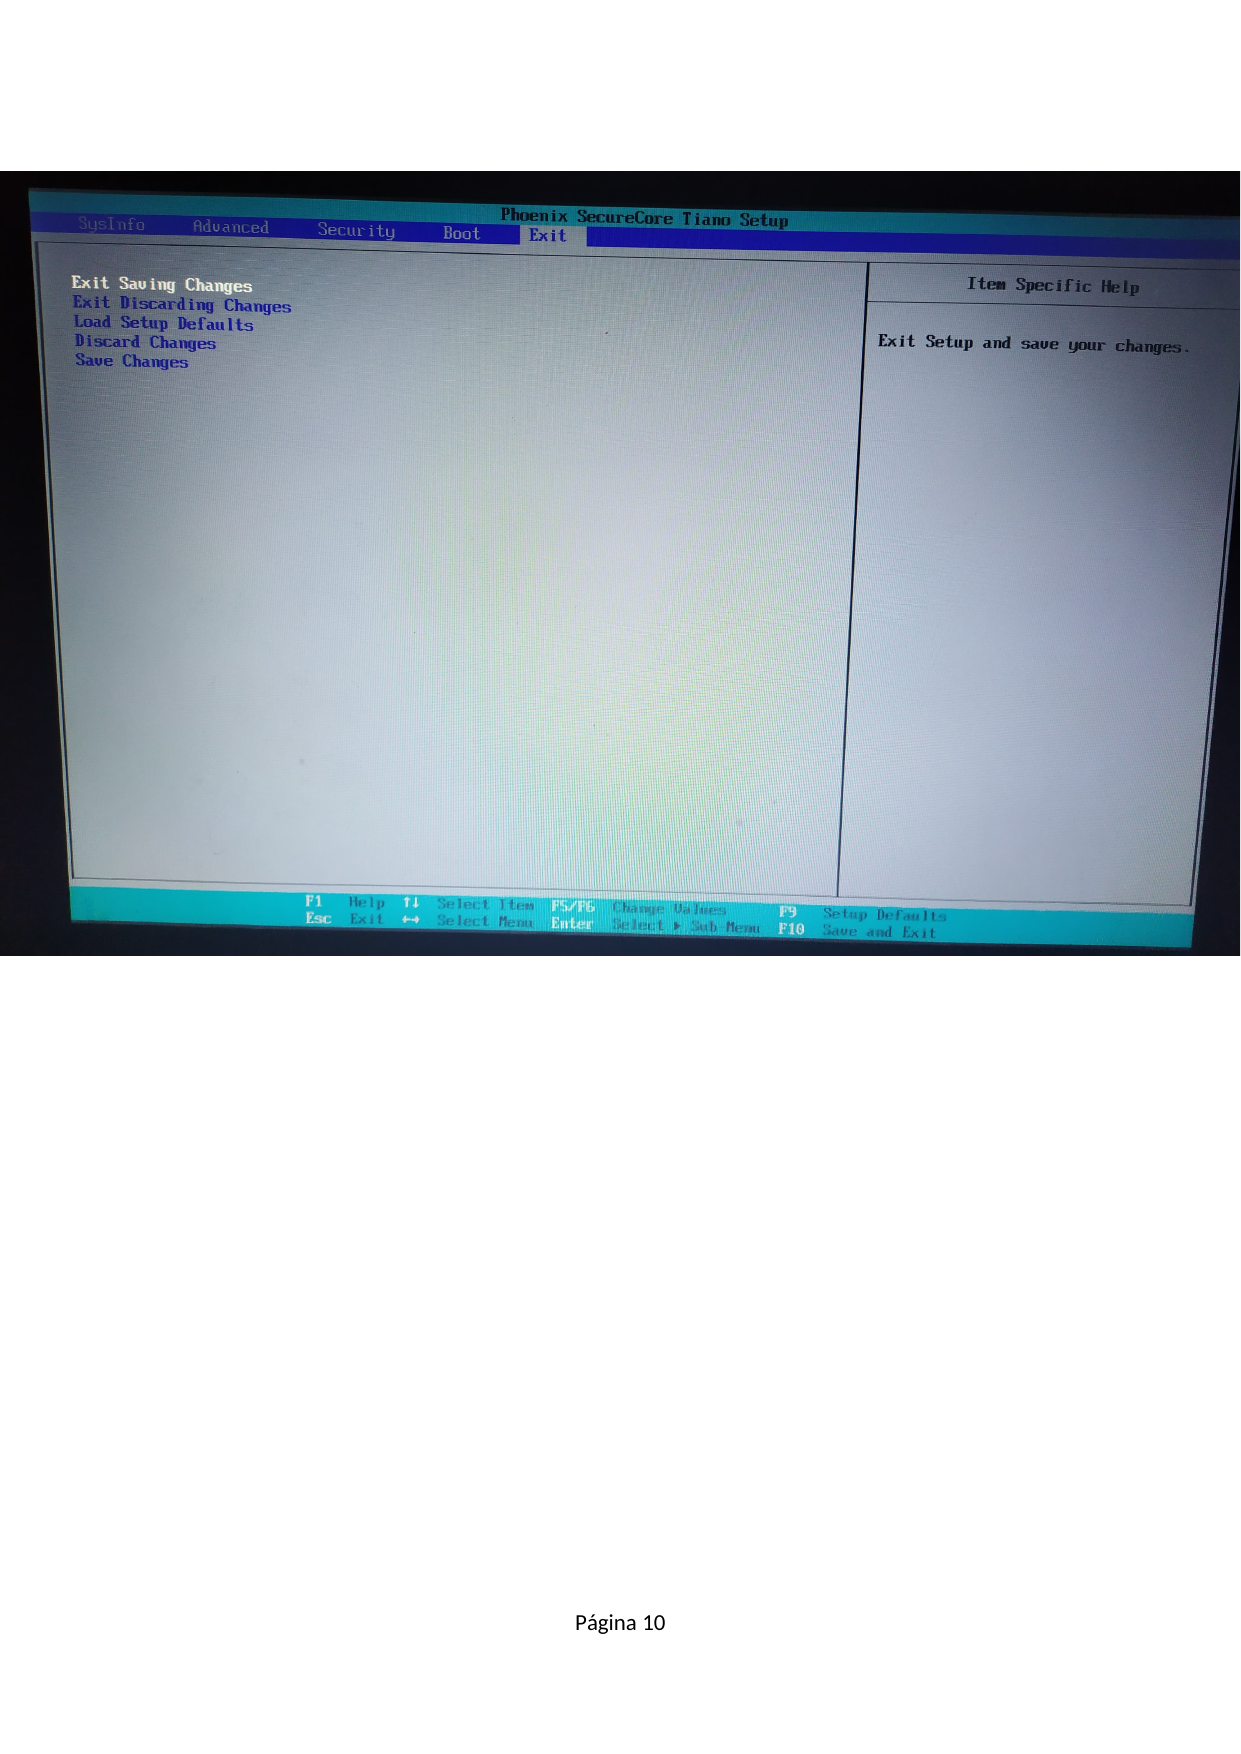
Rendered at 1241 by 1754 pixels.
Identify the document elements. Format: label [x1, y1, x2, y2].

picture [0, 171, 1241, 956]
